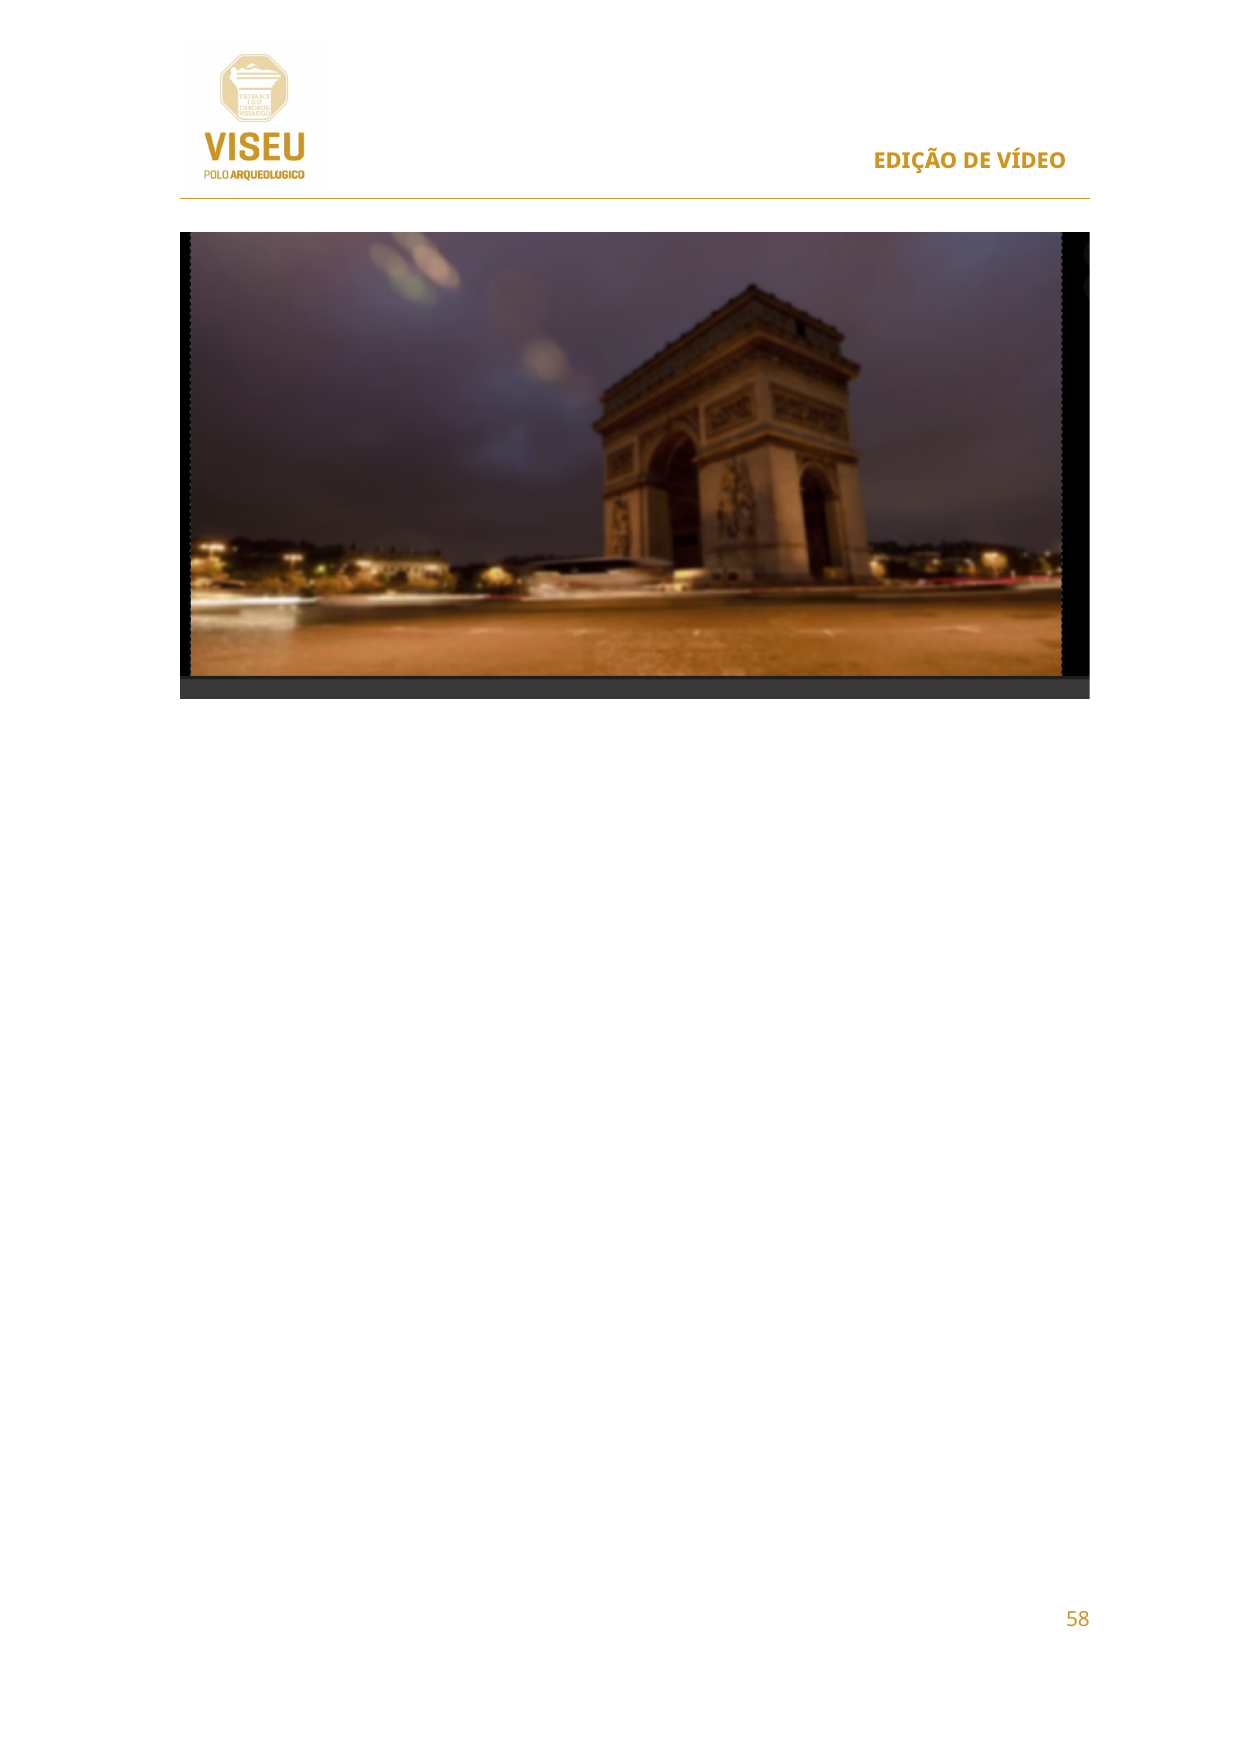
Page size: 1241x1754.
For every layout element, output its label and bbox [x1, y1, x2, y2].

picture [180, 232, 1090, 699]
